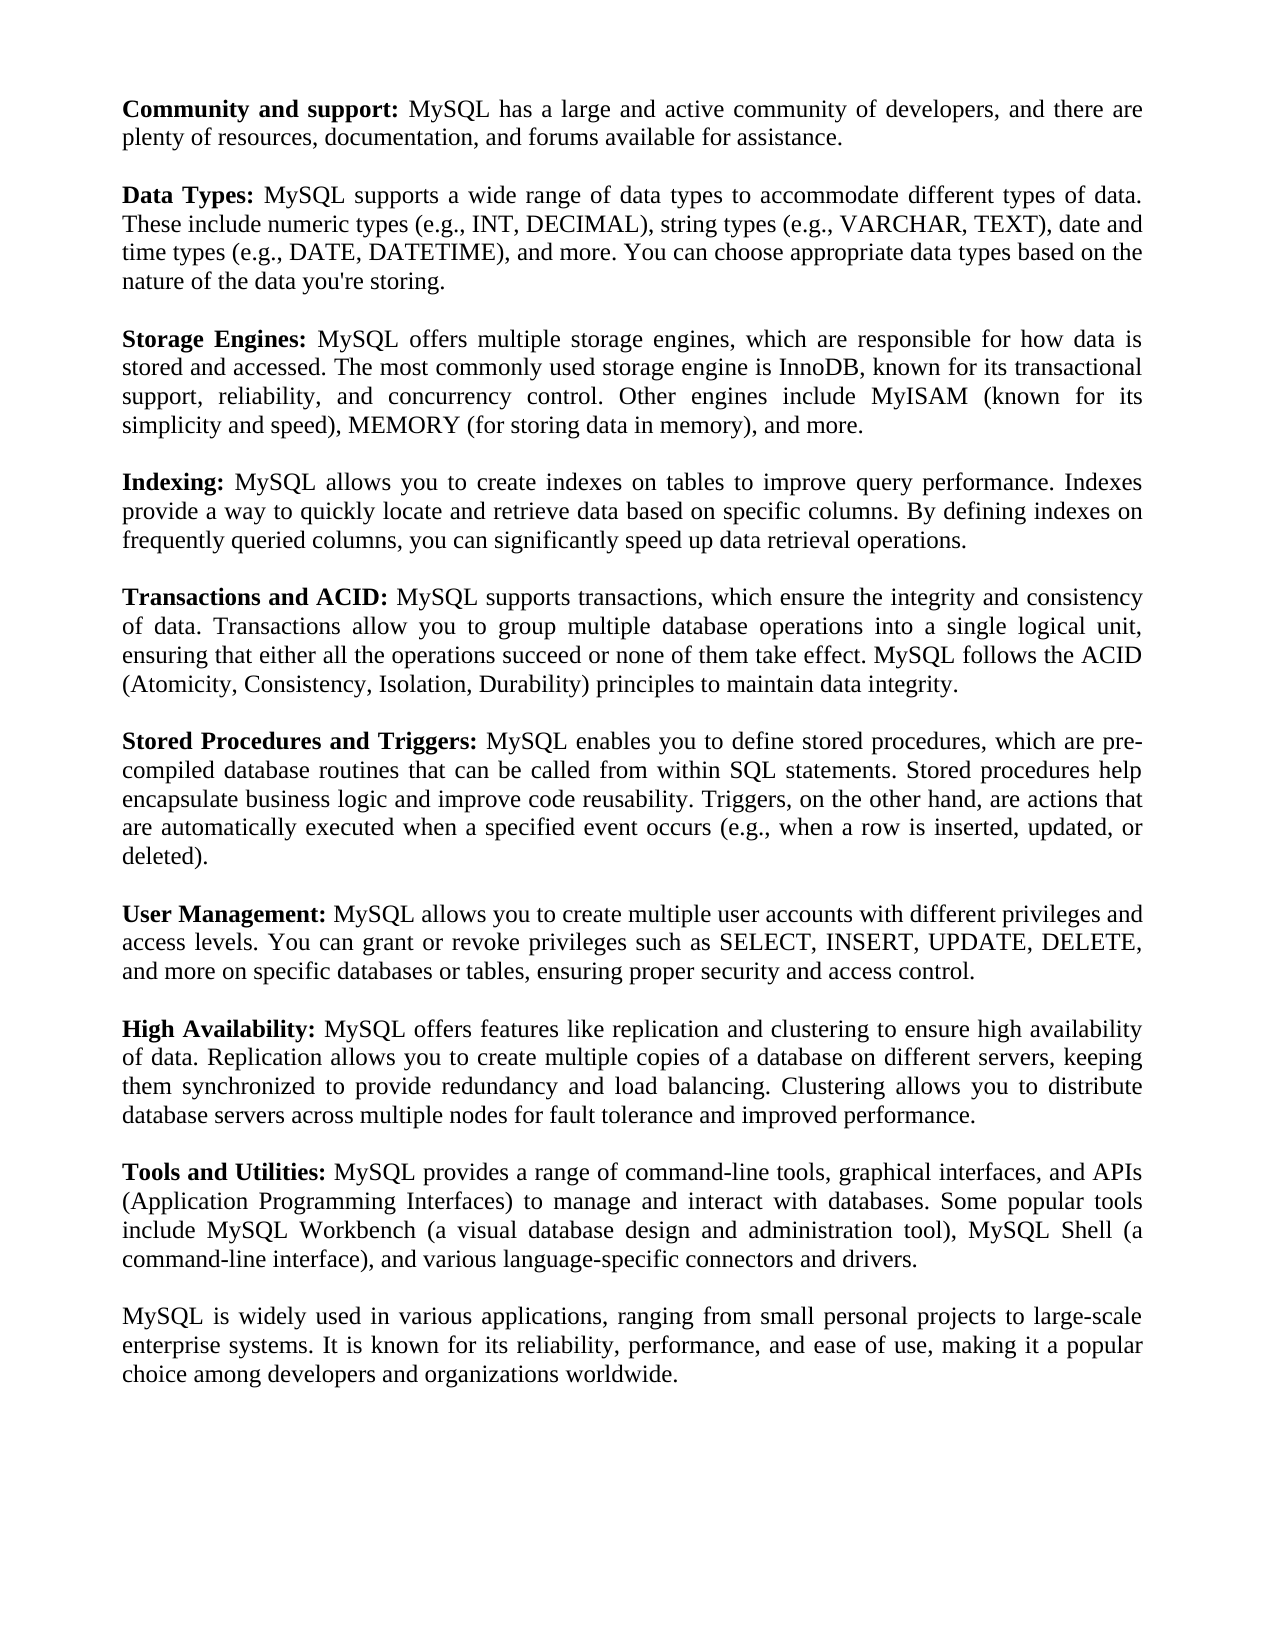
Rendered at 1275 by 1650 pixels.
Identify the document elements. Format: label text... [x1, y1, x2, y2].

text Tools and Utilities: MySQL provides a range of command-line tools, graphical interfaces, and APIs (Application Programming Interfaces) to manage and interact with databases. Some popular tools include MySQL Workbench (a visual database design and administration tool), MySQL Shell (a command-line interface), and various language-specific connectors and drivers. [122, 1157, 1144, 1272]
text Stored Procedures and Triggers: MySQL enables you to define stored procedures, which are pre-compiled database routines that can be called from within SQL statements. Stored procedures help encapsulate business logic and improve code reusability. Triggers, on the other hand, are actions that are automatically executed when a specified event occurs (e.g., when a row is inserted, updated, or deleted). [122, 726, 1144, 870]
text Indexing: MySQL allows you to create indexes on tables to improve query performance. Indexes provide a way to quickly locate and retrieve data based on specific columns. By defining indexes on frequently queried columns, you can significantly speed up data retrieval operations. [122, 467, 1144, 554]
text Data Types: MySQL supports a wide range of data types to accommodate different types of data. These include numeric types (e.g., INT, DECIMAL), string types (e.g., VARCHAR, TEXT), date and time types (e.g., DATE, DATETIME), and more. You can choose appropriate data types based on the nature of the data you're storing. [122, 180, 1144, 295]
text Community and support: MySQL has a large and active community of developers, and there are plenty of resources, documentation, and forums available for assistance. [122, 94, 1144, 151]
text Storage Engines: MySQL offers multiple storage engines, which are responsible for how data is stored and accessed. The most commonly used storage engine is InnoDB, known for its transactional support, reliability, and concurrency control. Other engines include MyISAM (known for its simplicity and speed), MEMORY (for storing data in memory), and more. [122, 324, 1144, 439]
text MySQL is widely used in various applications, ranging from small personal projects to large-scale enterprise systems. It is known for its reliability, performance, and ease of use, making it a popular choice among developers and organizations worldwide. [122, 1301, 1144, 1387]
text User Management: MySQL allows you to create multiple user accounts with different privileges and access levels. You can grant or revoke privileges such as SELECT, INSERT, UPDATE, DELETE, and more on specific databases or tables, ensuring proper security and access control. [122, 899, 1144, 985]
text High Availability: MySQL offers features like replication and clustering to ensure high availability of data. Replication allows you to create multiple copies of a database on different servers, keeping them synchronized to provide redundancy and load balancing. Clustering allows you to distribute database servers across multiple nodes for fault tolerance and improved performance. [122, 1014, 1144, 1129]
text Transactions and ACID: MySQL supports transactions, which ensure the integrity and consistency of data. Transactions allow you to group multiple database operations into a single logical unit, ensuring that either all the operations succeed or none of them take effect. MySQL follows the ACID (Atomicity, Consistency, Isolation, Durability) principles to maintain data integrity. [122, 582, 1144, 697]
